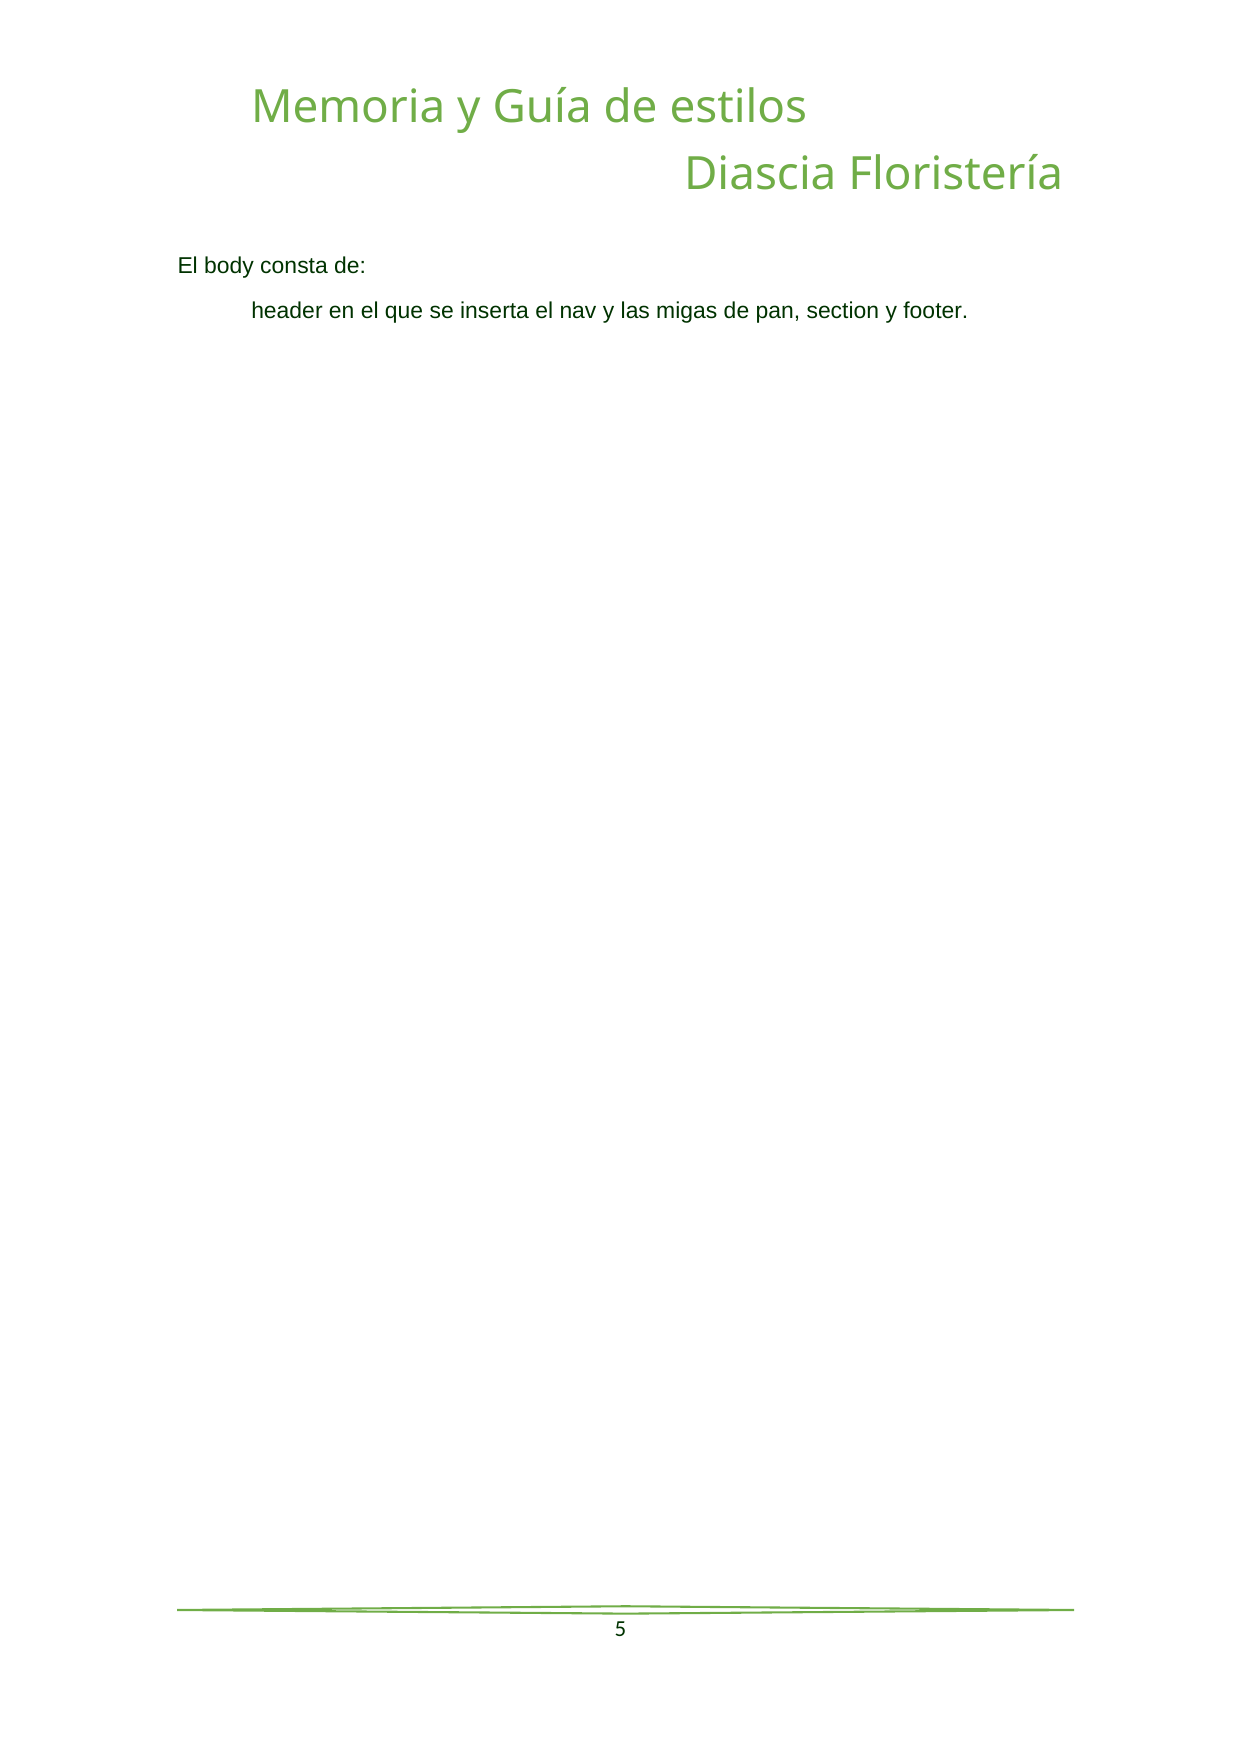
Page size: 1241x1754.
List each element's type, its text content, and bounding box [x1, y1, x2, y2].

text El body consta de: [177, 252, 1063, 278]
text header en el que se inserta el nav y las migas de pan, section y footer. [177, 297, 1063, 323]
